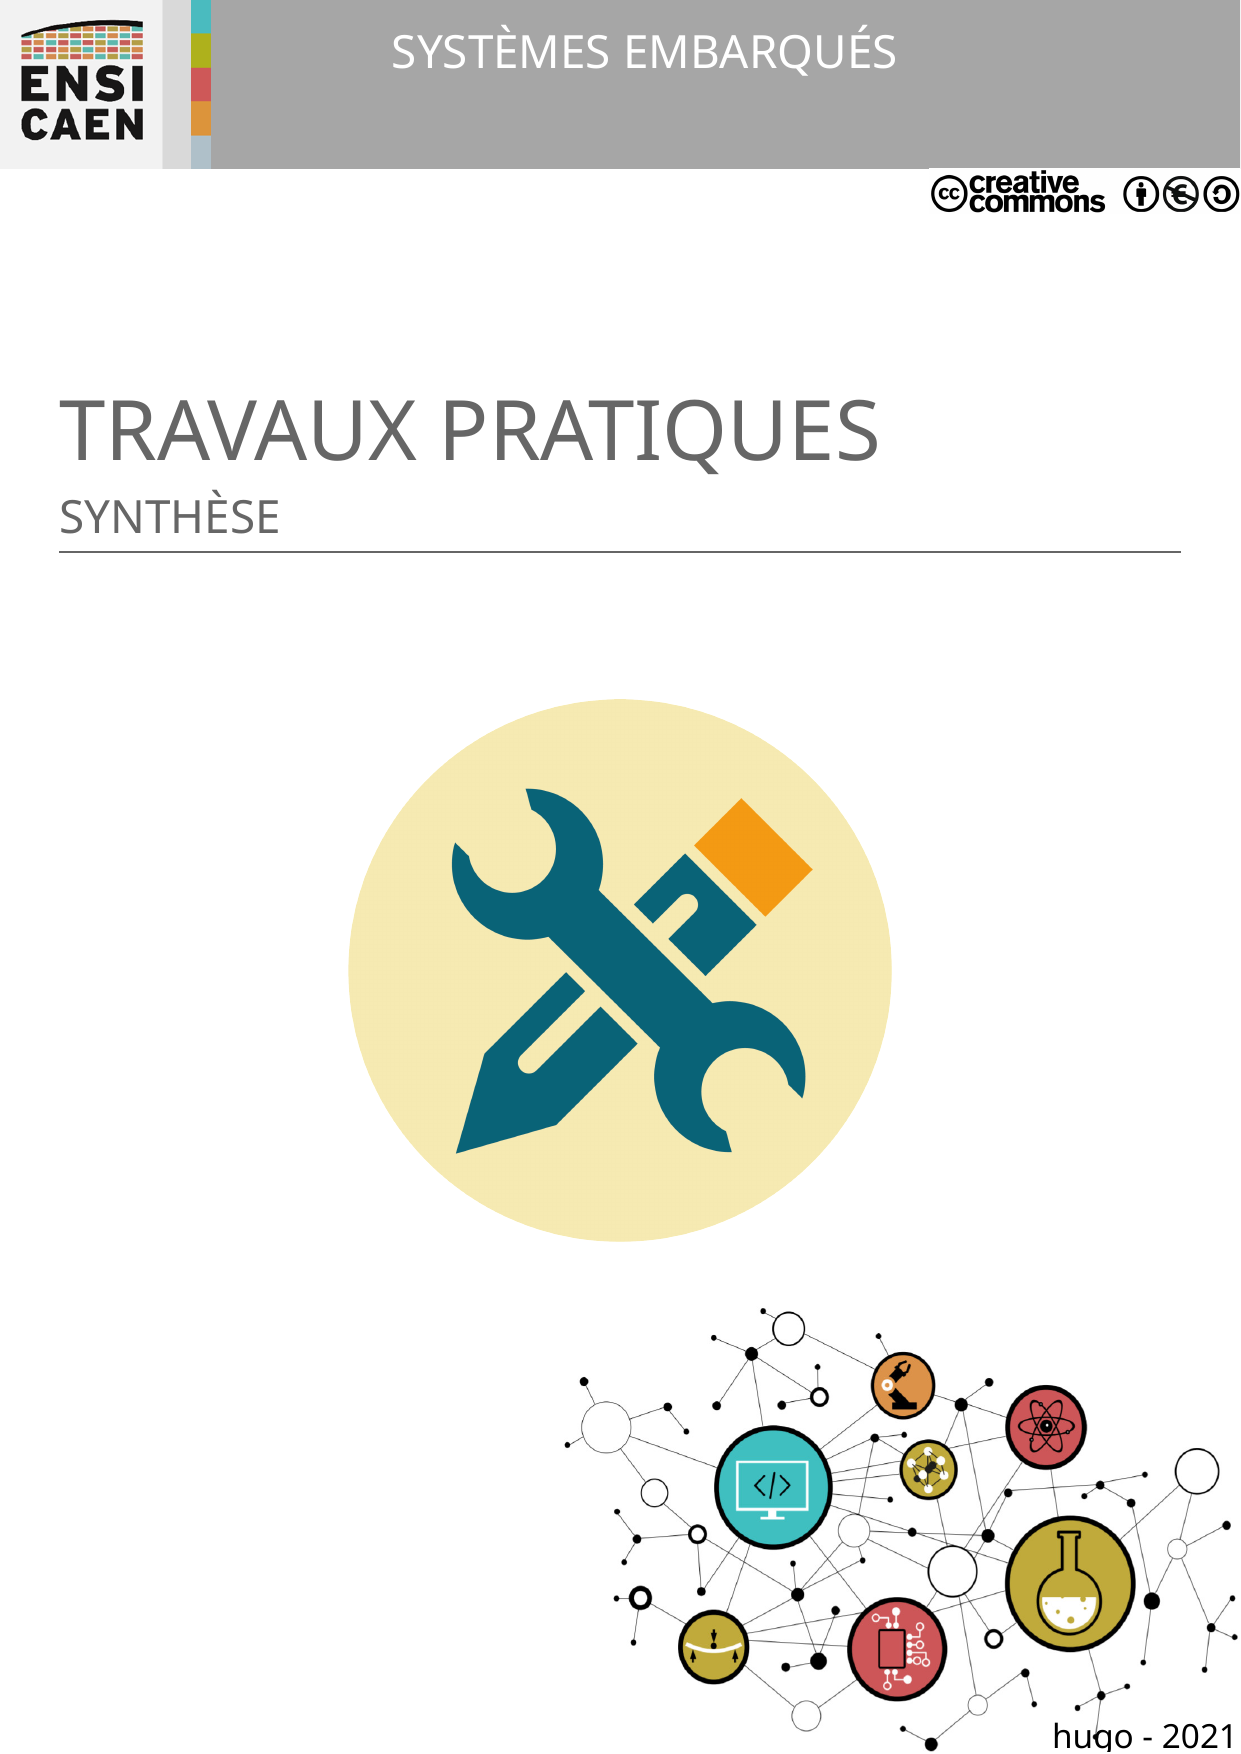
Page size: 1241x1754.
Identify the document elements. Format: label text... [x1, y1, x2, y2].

picture [0, 0, 1241, 169]
picture [348, 699, 892, 1242]
text TRAVAUX PRATIQUES [59, 371, 1181, 485]
text SYNTHÈSE [59, 485, 1181, 547]
picture [559, 1306, 1241, 1754]
